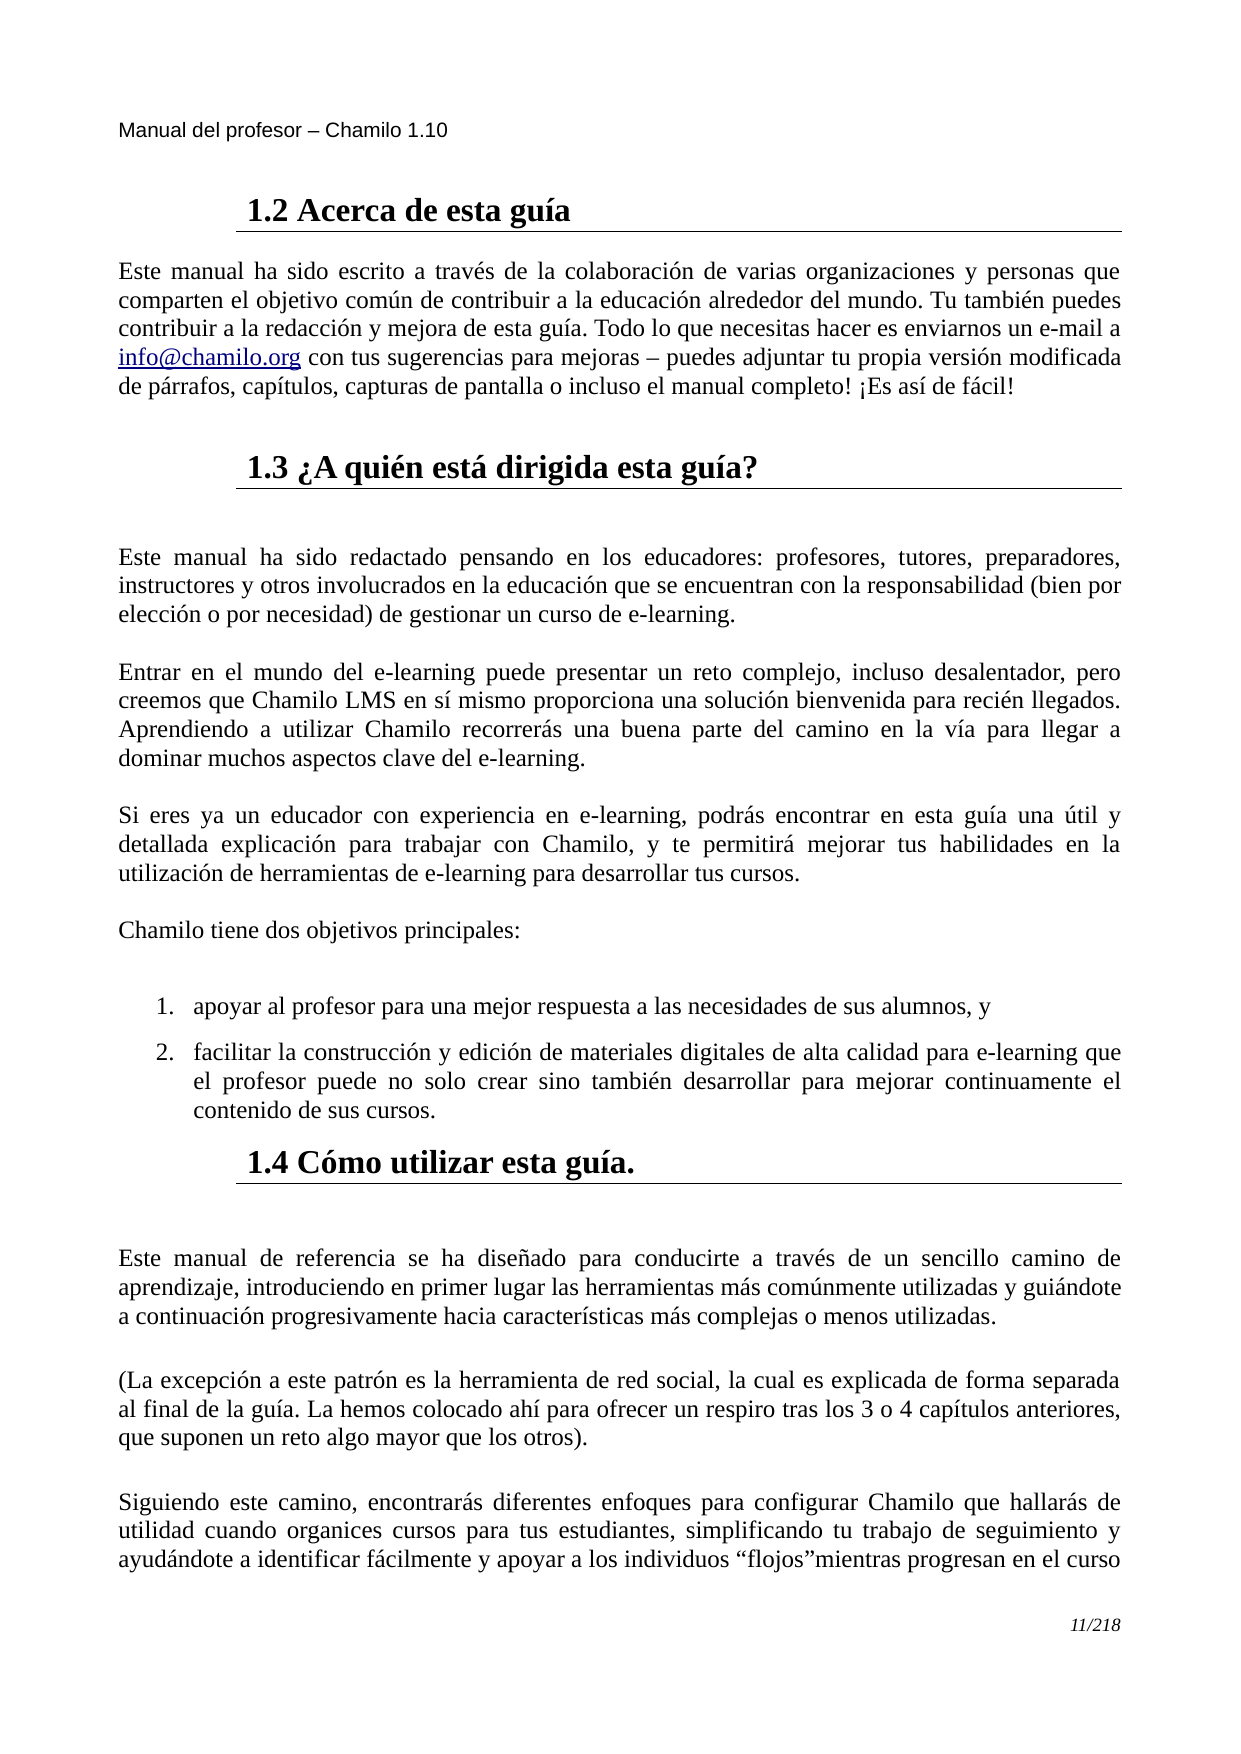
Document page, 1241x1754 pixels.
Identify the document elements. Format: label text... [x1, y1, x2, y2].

text Este manual ha sido escrito a través de la colaboración de varias organizaciones y personas que comparten el objetivo común de contribuir a la educación alrededor del mundo. Tu también puedes contribuir a la redacción y mejora de esta guía. Todo lo que necesitas hacer es enviarnos un e-mail a info@chamilo.org con tus sugerencias para mejoras – puedes adjuntar tu propia versión modificada de párrafos, capítulos, capturas de pantalla o incluso el manual completo! ¡Es así de fácil! [118, 256, 1122, 400]
text Si eres ya un educador con experiencia en e-learning, podrás encontrar en esta guía una útil y detallada explicación para trabajar con Chamilo, y te permitirá mejorar tus habilidades en la utilización de herramientas de e-learning para desarrollar tus cursos. [118, 801, 1122, 887]
subtitle ¿A quién está dirigida esta guía? [236, 447, 1122, 488]
text (La excepción a este patrón es la herramienta de red social, la cual es explicada de forma separada al final de la guía. La hemos colocado ahí para ofrecer un respiro tras los 3 o 4 capítulos anteriores, que suponen un reto algo mayor que los otros). [118, 1365, 1122, 1451]
text Siguiendo este camino, encontrarás diferentes enfoques para configurar Chamilo que hallarás de utilidad cuando organices cursos para tus estudiantes, simplificando tu trabajo de seguimiento y ayudándote a identificar fácilmente y apoyar a los individuos “flojos”mientras progresan en el curso [118, 1487, 1122, 1573]
list facilitar la construcción y edición de materiales digitales de alta calidad para e-learning que el profesor puede no solo crear sino también desarrollar para mejorar continuamente el contenido de sus cursos. [156, 1037, 1122, 1123]
text Este manual ha sido redactado pensando en los educadores: profesores, tutores, preparadores, instructores y otros involucrados en la educación que se encuentran con la responsabilidad (bien por elección o por necesidad) de gestionar un curso de e-learning. [118, 542, 1122, 628]
text Entrar en el mundo del e-learning puede presentar un reto complejo, incluso desalentador, pero creemos que Chamilo LMS en sí mismo proporciona una solución bienvenida para recién llegados. Aprendiendo a utilizar Chamilo recorrerás una buena parte del camino en la vía para llegar a dominar muchos aspectos clave del e-learning. [118, 657, 1122, 772]
subtitle Cómo utilizar esta guía. [236, 1142, 1122, 1183]
text Este manual de referencia se ha diseñado para conducirte a través de un sencillo camino de aprendizaje, introduciendo en primer lugar las herramientas más comúnmente utilizadas y guiándote a continuación progresivamente hacia características más complejas o menos utilizadas. [118, 1243, 1122, 1329]
list apoyar al profesor para una mejor respuesta a las necesidades de sus alumnos, y [156, 991, 1122, 1019]
subtitle Acerca de esta guía [236, 190, 1122, 231]
text Chamilo tiene dos objetivos principales: [118, 916, 1122, 944]
